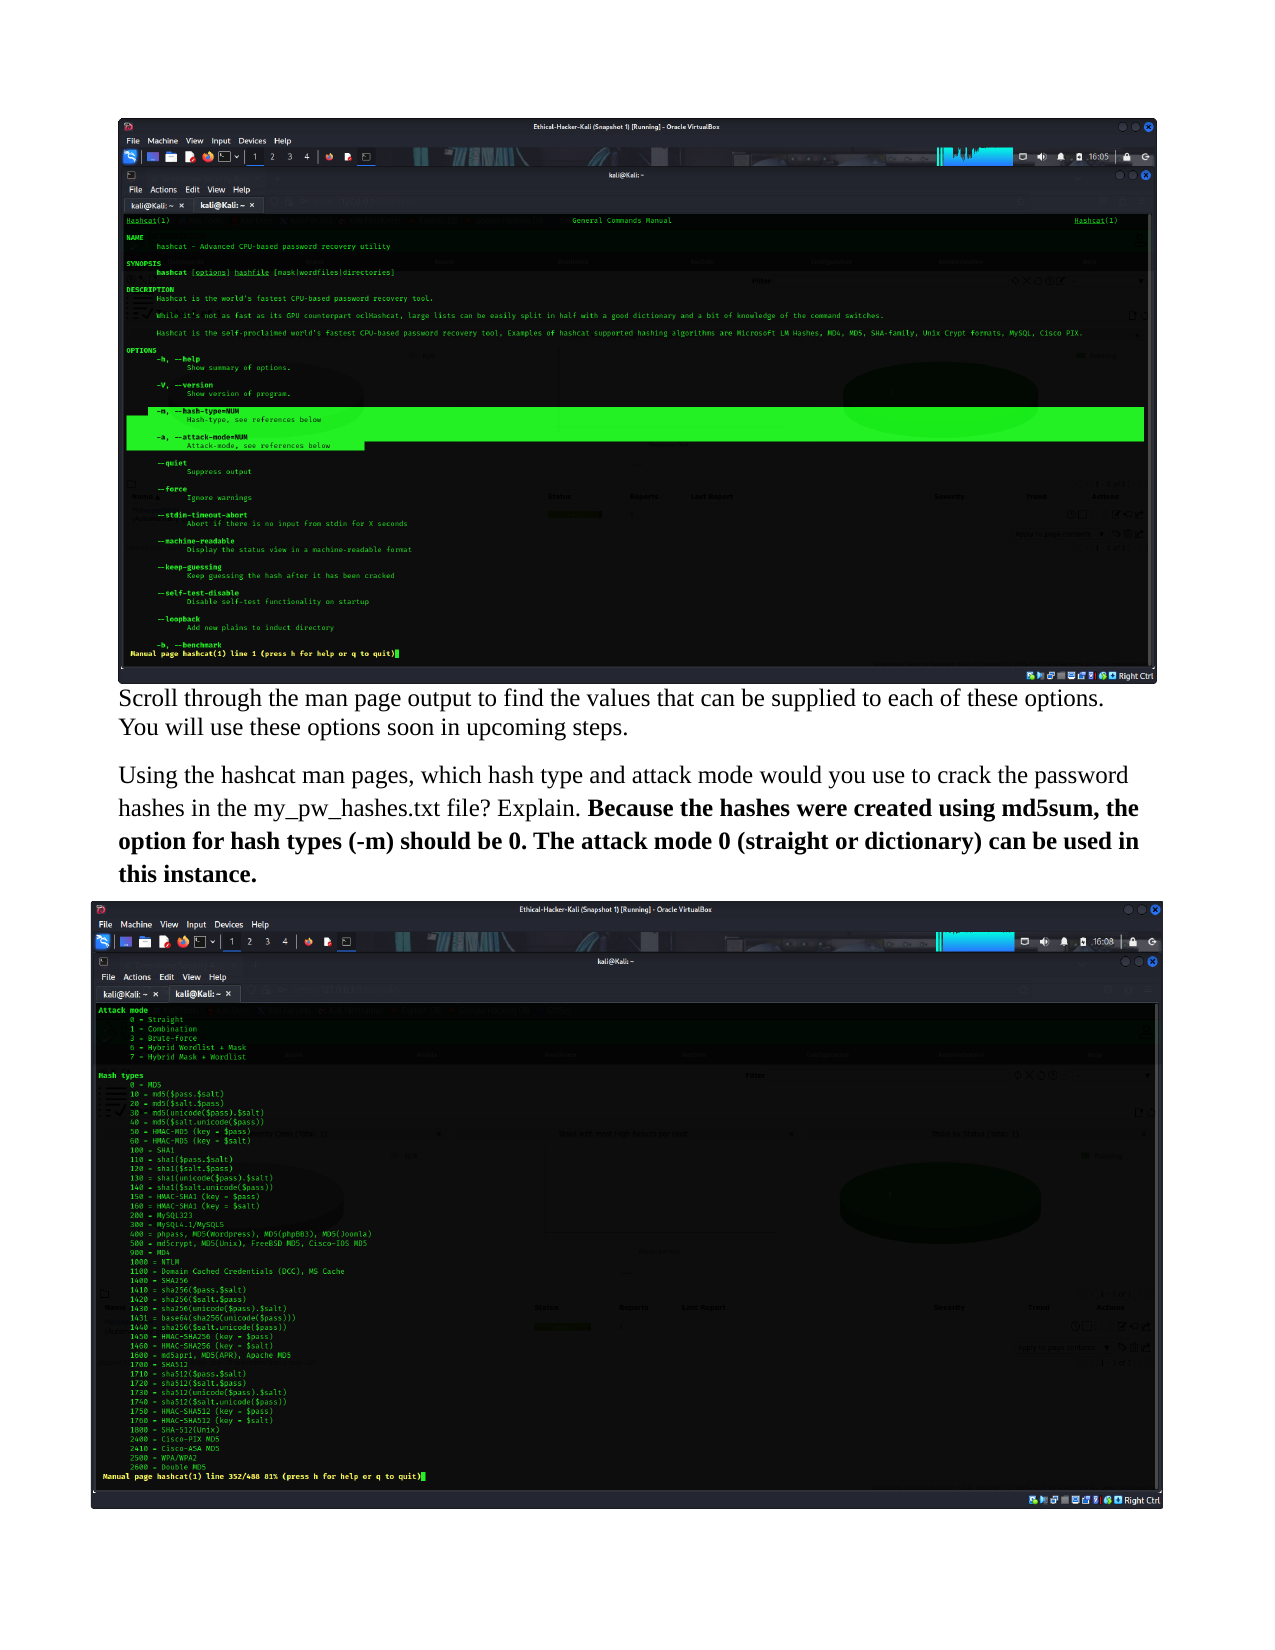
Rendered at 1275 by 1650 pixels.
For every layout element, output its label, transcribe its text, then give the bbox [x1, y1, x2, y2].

text You will use these options soon in upcoming steps. [118, 712, 1157, 741]
text Scroll through the man page output to find the values that can be supplied to each of these options. [118, 684, 1157, 712]
picture [90, 901, 1163, 1509]
text Using the hashcat man pages, which hash type and attack mode would you use to crack the password hashes in the my_pw_hashes.txt file? Explain. Because the hashes were created using md5sum, the option for hash types (-m) should be 0. The attack mode 0 (straight or dictionary) can be used in this instance. [118, 760, 1157, 888]
picture [118, 118, 1157, 684]
